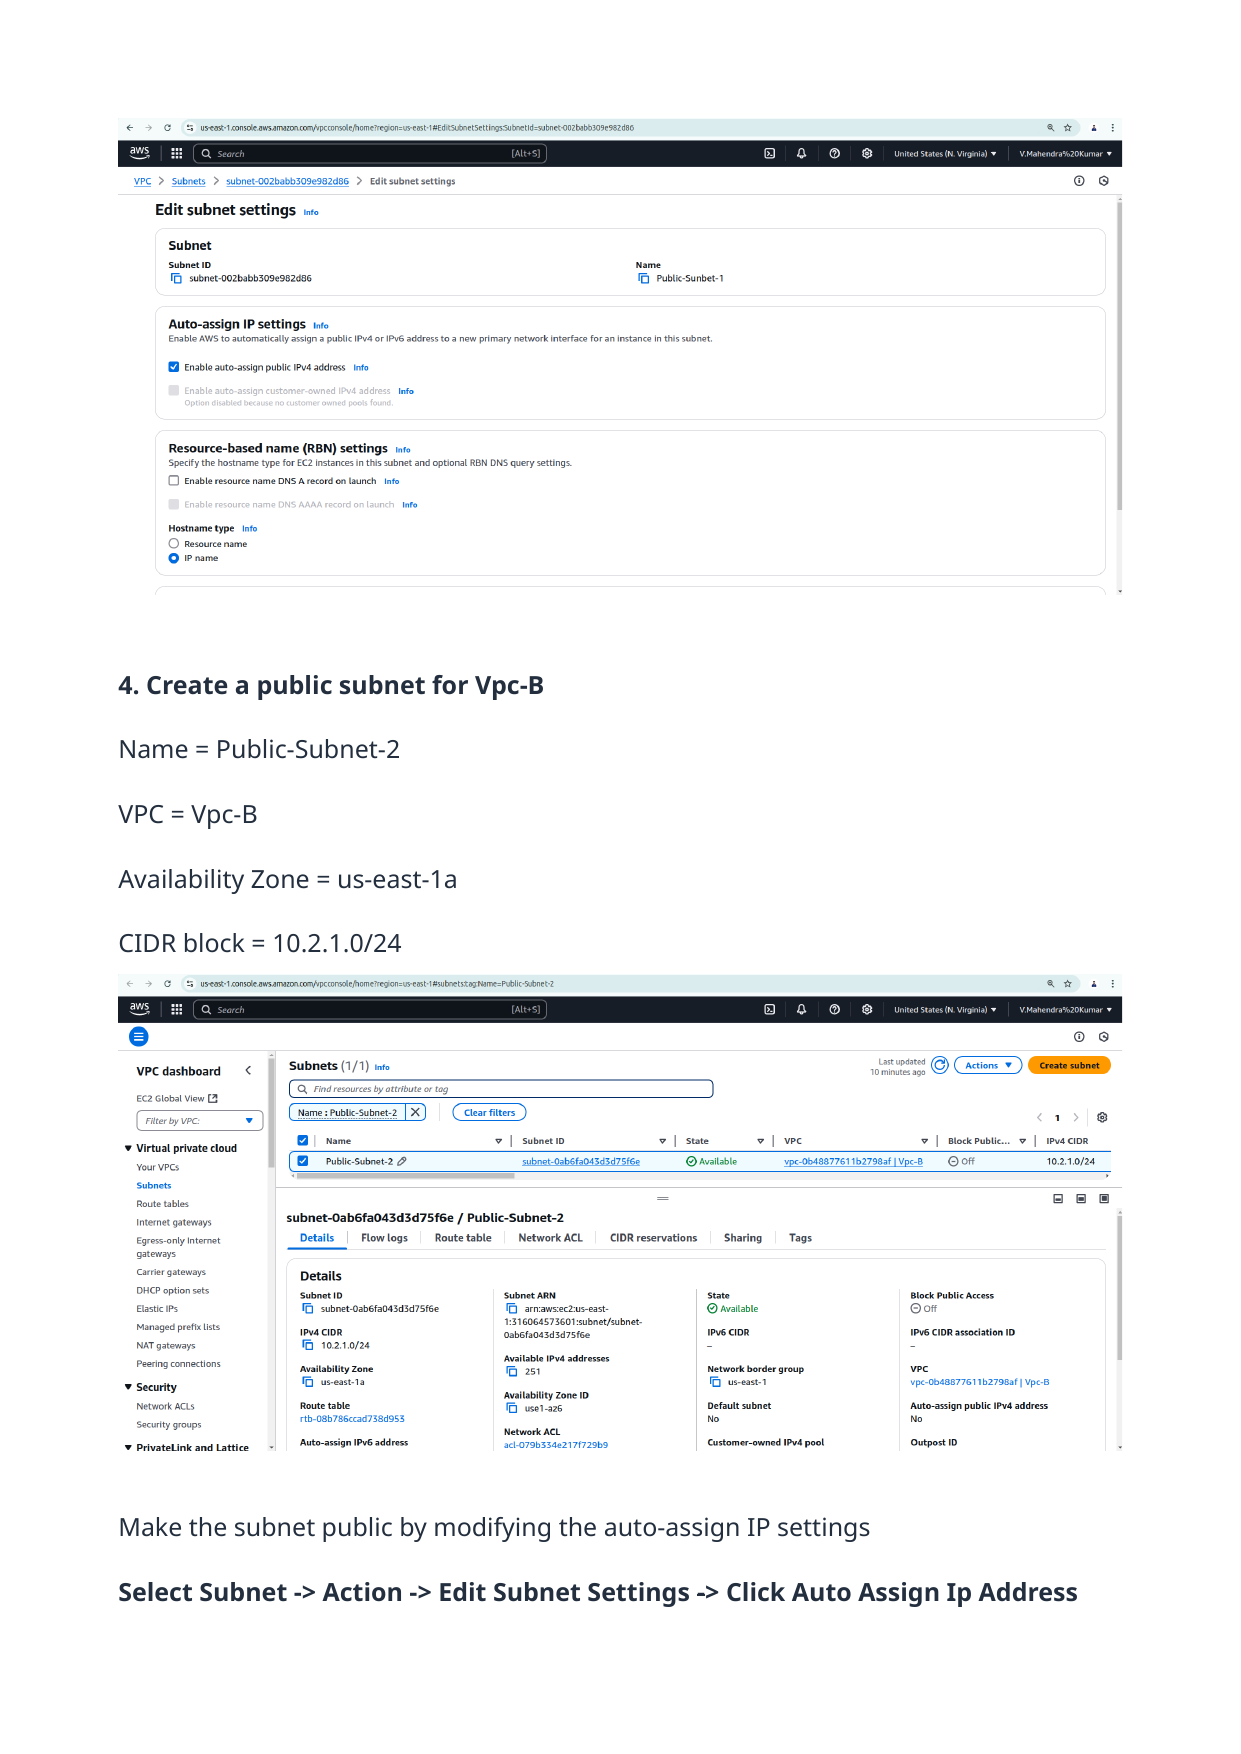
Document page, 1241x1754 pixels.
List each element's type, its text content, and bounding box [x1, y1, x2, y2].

picture [118, 974, 1123, 1451]
picture [118, 118, 1123, 595]
text Make the subnet public by modifying the auto-assign IP settings [118, 1494, 1122, 1544]
text 4. Create a public subnet for Vpc-B [118, 652, 1122, 702]
text VPC = Vpc-B [118, 781, 1122, 831]
text Name = Public-Subnet-2 [118, 716, 1122, 766]
text Availability Zone = us-east-1a [118, 845, 1122, 895]
text CIDR block = 10.2.1.0/24 [118, 910, 1122, 960]
text Select Subnet -> Action -> Edit Subnet Settings -> Click Auto Assign Ip Address [118, 1559, 1122, 1609]
